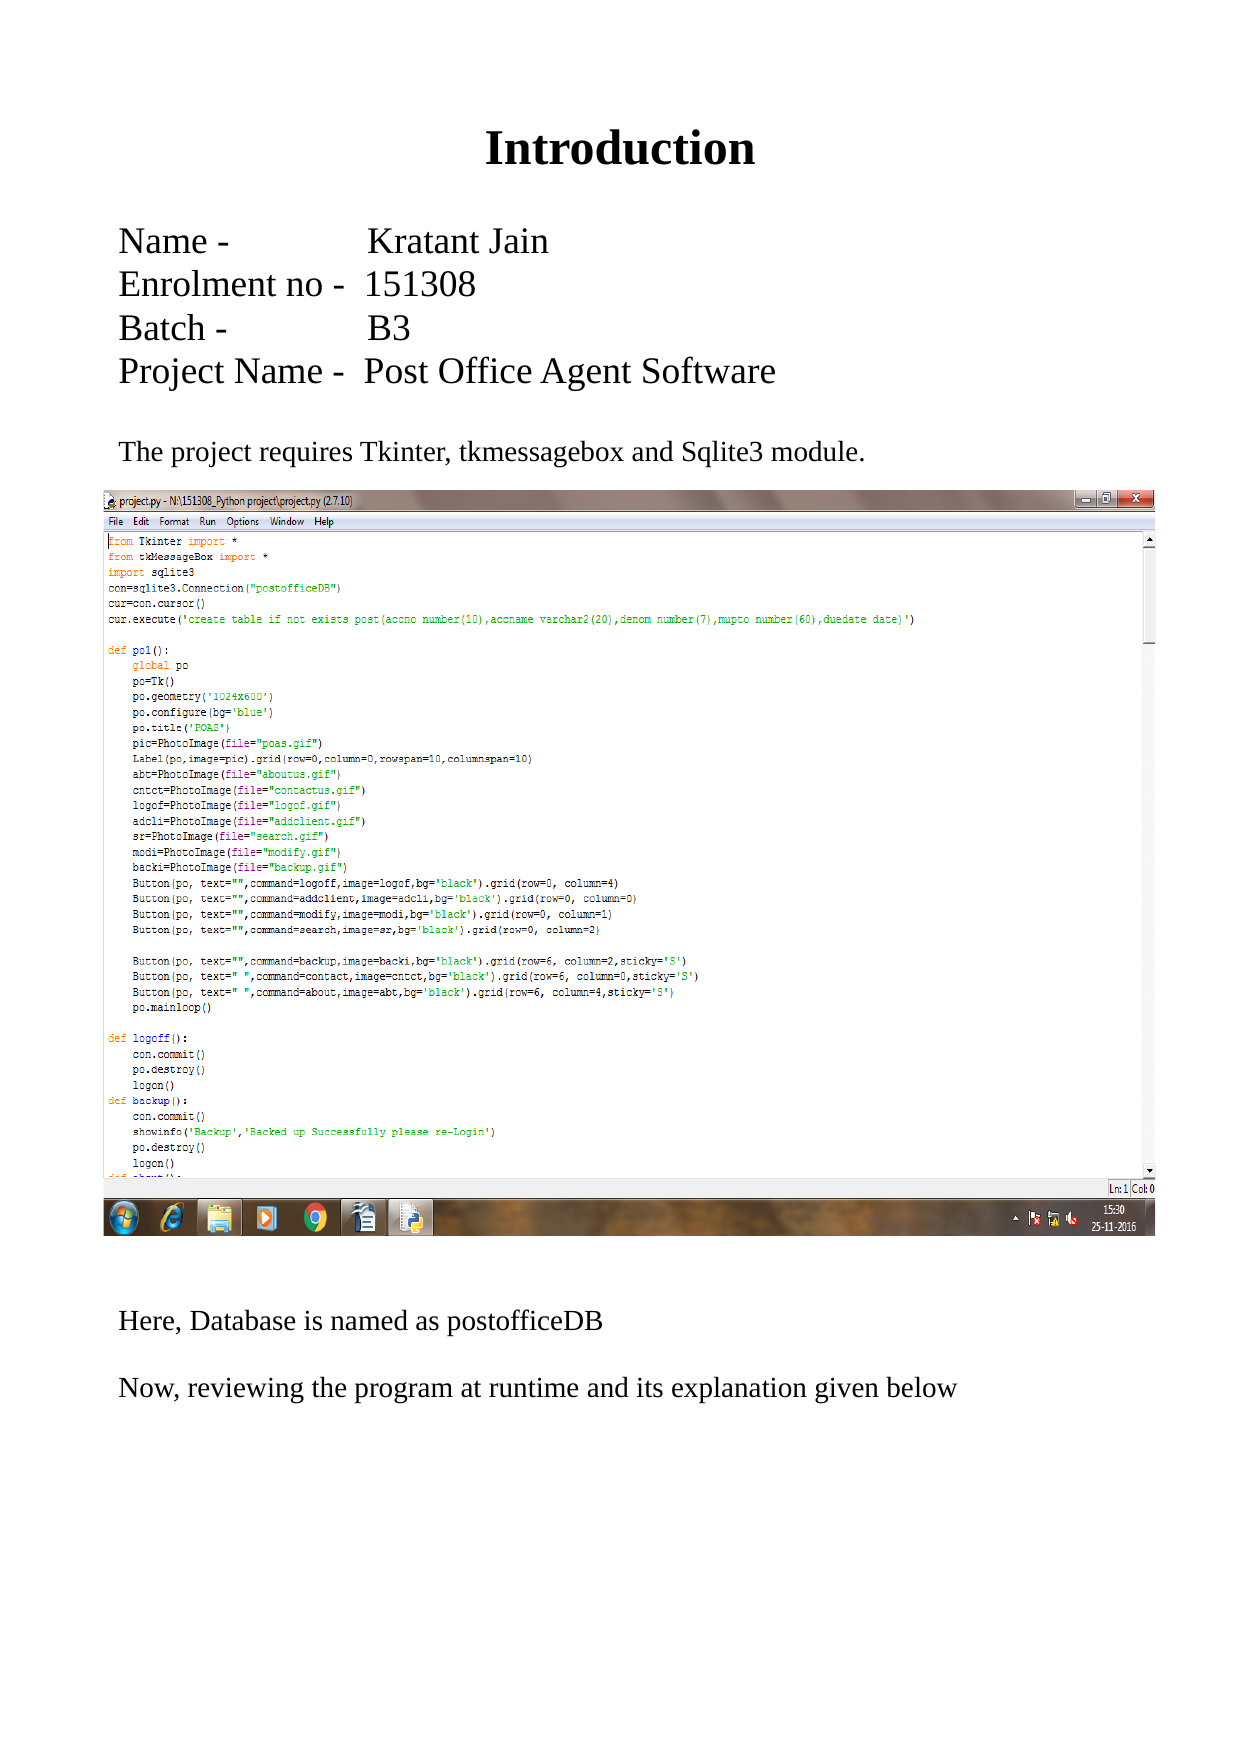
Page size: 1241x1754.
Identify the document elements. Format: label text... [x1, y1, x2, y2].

text Project Name - Post Office Agent Software [118, 348, 1122, 391]
text Enrolment no - 151308 [118, 262, 1122, 305]
text Name - Kratant Jain [118, 219, 1122, 262]
text Batch - B3 [118, 305, 1122, 348]
text Introduction [118, 118, 1122, 176]
text The project requires Tkinter, tkmessagebox and Sqlite3 module. [118, 434, 1122, 468]
text Here, Database is named as postofficeDB [118, 1303, 1122, 1336]
text Now, reviewing the program at runtime and its explanation given below [118, 1370, 1122, 1403]
picture [103, 490, 1156, 1236]
